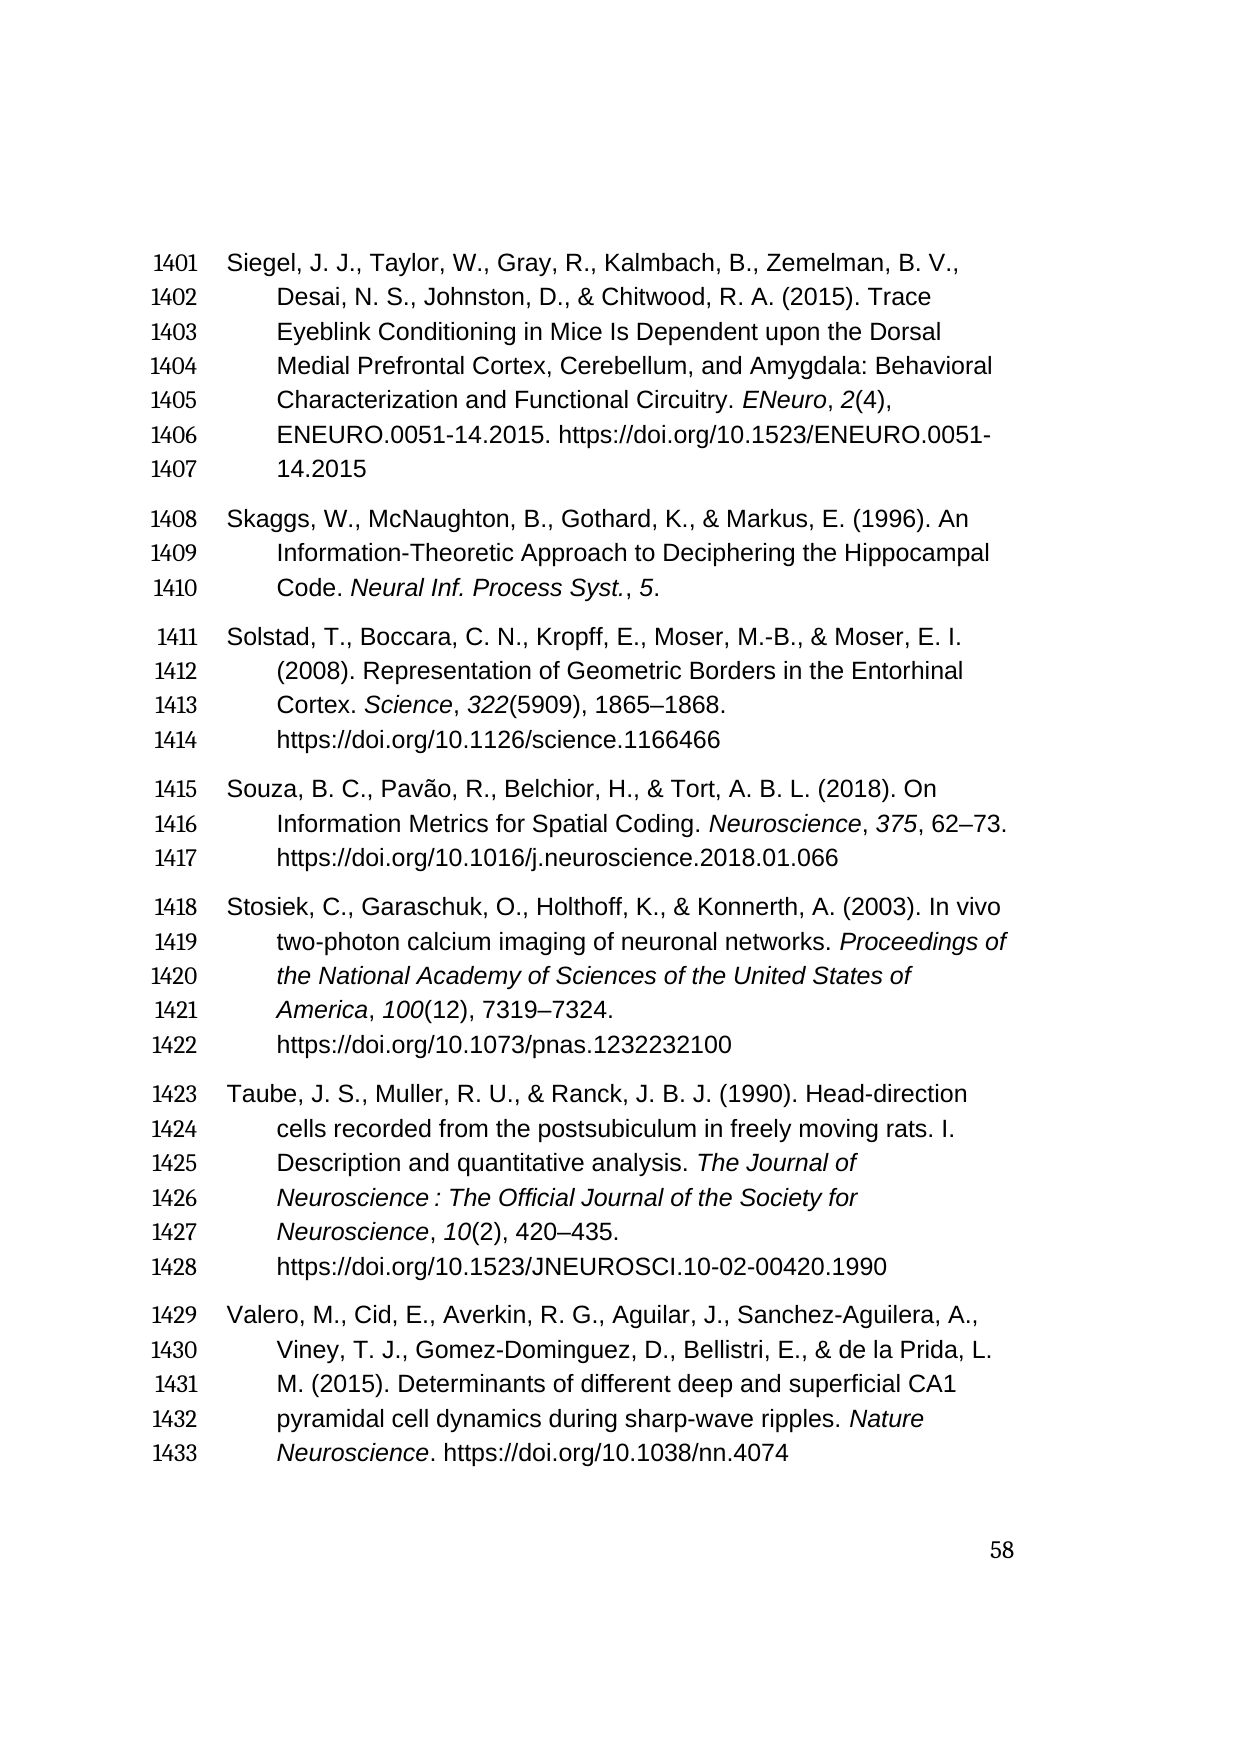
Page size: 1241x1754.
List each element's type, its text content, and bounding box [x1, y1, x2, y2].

text Siegel, J. J., Taylor, W., Gray, R., Kalmbach, B., Zemelman, B. V., Desai, N. S., Johnston, D., & Chitwood, R. A. (2015). Trace Eyeblink Conditioning in Mice Is Dependent upon the Dorsal Medial Prefrontal Cortex, Cerebellum, and Amygdala: Behavioral Characterization and Functional Circuitry. ENeuro, 2(4), ENEURO.0051-14.2015. https://doi.org/10.1523/ENEURO.0051-14.2015 [226, 248, 1014, 483]
text Skaggs, W., McNaughton, B., Gothard, K., & Markus, E. (1996). An Information-Theoretic Approach to Deciphering the Hippocampal Code. Neural Inf. Process Syst., 5. [226, 503, 1014, 601]
text Taube, J. S., Muller, R. U., & Ranck, J. B. J. (1990). Head-direction cells recorded from the postsubiculum in freely moving rats. I. Description and quantitative analysis. The Journal of Neuroscience : The Official Journal of the Society for Neuroscience, 10(2), 420–435. https://doi.org/10.1523/JNEUROSCI.10-02-00420.1990 [226, 1079, 1014, 1280]
text Valero, M., Cid, E., Averkin, R. G., Aguilar, J., Sanchez-Aguilera, A., Viney, T. J., Gomez-Dominguez, D., Bellistri, E., & de la Prida, L. M. (2015). Determinants of different deep and superficial CA1 pyramidal cell dynamics during sharp-wave ripples. Nature Neuroscience. https://doi.org/10.1038/nn.4074 [226, 1301, 1014, 1467]
text Solstad, T., Boccara, C. N., Kropff, E., Moser, M.-B., & Moser, E. I. (2008). Representation of Geometric Borders in the Entorhinal Cortex. Science, 322(5909), 1865–1868. https://doi.org/10.1126/science.1166466 [226, 622, 1014, 754]
text Stosiek, C., Garaschuk, O., Holthoff, K., & Konnerth, A. (2003). In vivo two-photon calcium imaging of neuronal networks. Proceedings of the National Academy of Sciences of the United States of America, 100(12), 7319–7324. https://doi.org/10.1073/pnas.1232232100 [226, 892, 1014, 1059]
text Souza, B. C., Pavão, R., Belchior, H., & Tort, A. B. L. (2018). On Information Metrics for Spatial Coding. Neuroscience, 375, 62–73. https://doi.org/10.1016/j.neuroscience.2018.01.066 [226, 774, 1014, 872]
